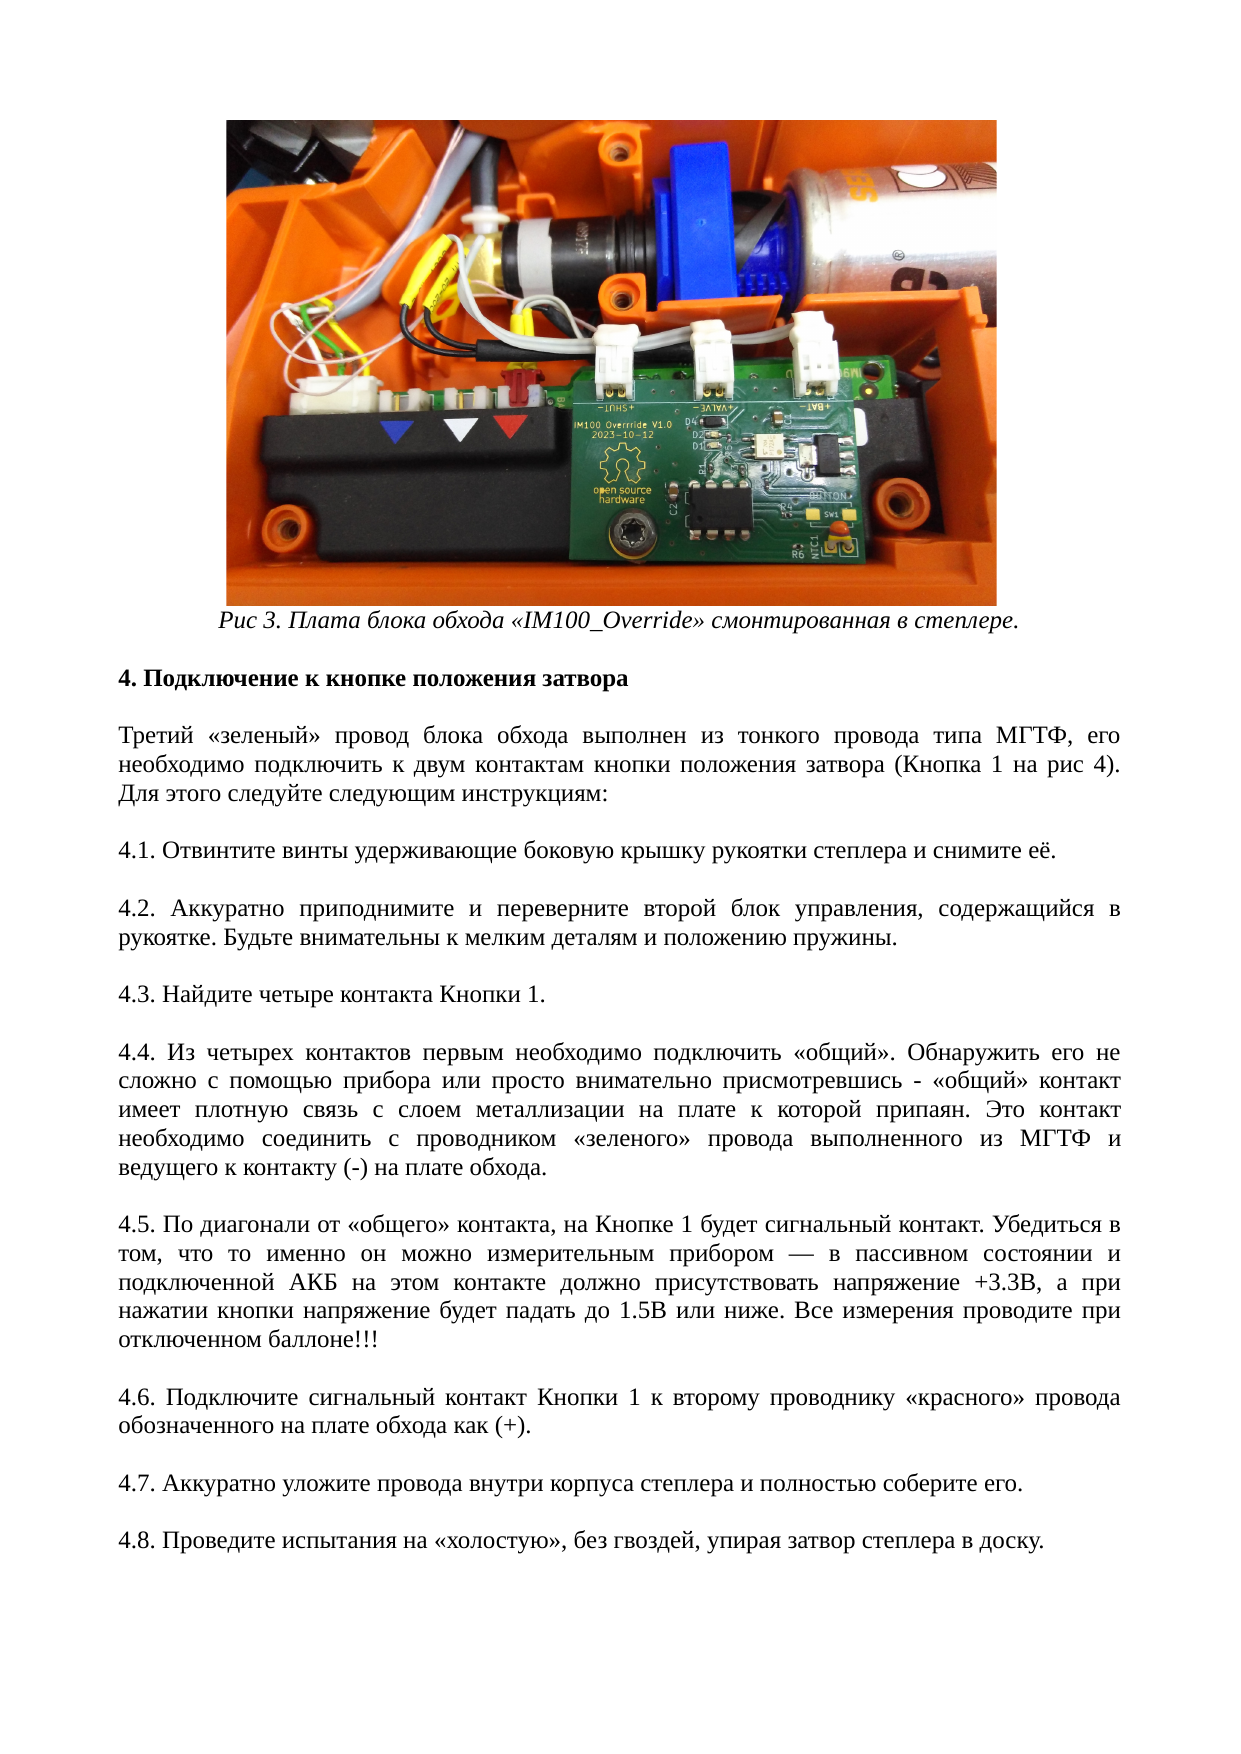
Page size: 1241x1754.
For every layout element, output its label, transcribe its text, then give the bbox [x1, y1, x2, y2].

text Третий «зеленый» провод блока обхода выполнен из тонкого провода типа МГТФ, его необходимо подключить к двум контактам кнопки положения затвора (Кнопка 1 на рис 4). Для этого следуйте следующим инструкциям: [118, 721, 1122, 807]
text 4.6. Подключите сигнальный контакт Кнопки 1 к второму проводнику «красного» провода обозначенного на плате обхода как (+). [118, 1382, 1122, 1439]
text 4.2. Аккуратно приподнимите и переверните второй блок управления, содержащийся в рукоятке. Будьте внимательны к мелким деталям и положению пружины. [118, 893, 1122, 951]
text 4.3. Найдите четыре контакта Кнопки 1. [118, 979, 1122, 1008]
text 4.7. Аккуратно уложите провода внутри корпуса степлера и полностью соберите его. [118, 1468, 1122, 1497]
text Рис 3. Плата блока обхода «IM100_Override» смонтированная в степлере. [118, 118, 1122, 634]
text 4.4. Из четырех контактов первым необходимо подключить «общий». Обнаружить его не сложно с помощью прибора или просто внимательно присмотревшись - «общий» контакт имеет плотную связь с слоем металлизации на плате к которой припаян. Это контакт необходимо соединить с проводником «зеленого» провода выполненного из МГТФ и ведущего к контакту (-) на плате обхода. [118, 1037, 1122, 1181]
text 4.5. По диагонали от «общего» контакта, на Кнопке 1 будет сигнальный контакт. Убедиться в том, что то именно он можно измерительным прибором — в пассивном состоянии и подключенной АКБ на этом контакте должно присутствовать напряжение +3.3В, а при нажатии кнопки напряжение будет падать до 1.5В или ниже. Все измерения проводите при отключенном баллоне!!! [118, 1209, 1122, 1353]
text 4. Подключение к кнопке положения затвора [118, 663, 1122, 692]
text 4.1. Отвинтите винты удерживающие боковую крышку рукоятки степлера и снимите её. [118, 836, 1122, 864]
text 4.8. Проведите испытания на «холостую», без гвоздей, упирая затвор степлера в доску. [118, 1526, 1122, 1554]
picture [226, 120, 997, 606]
